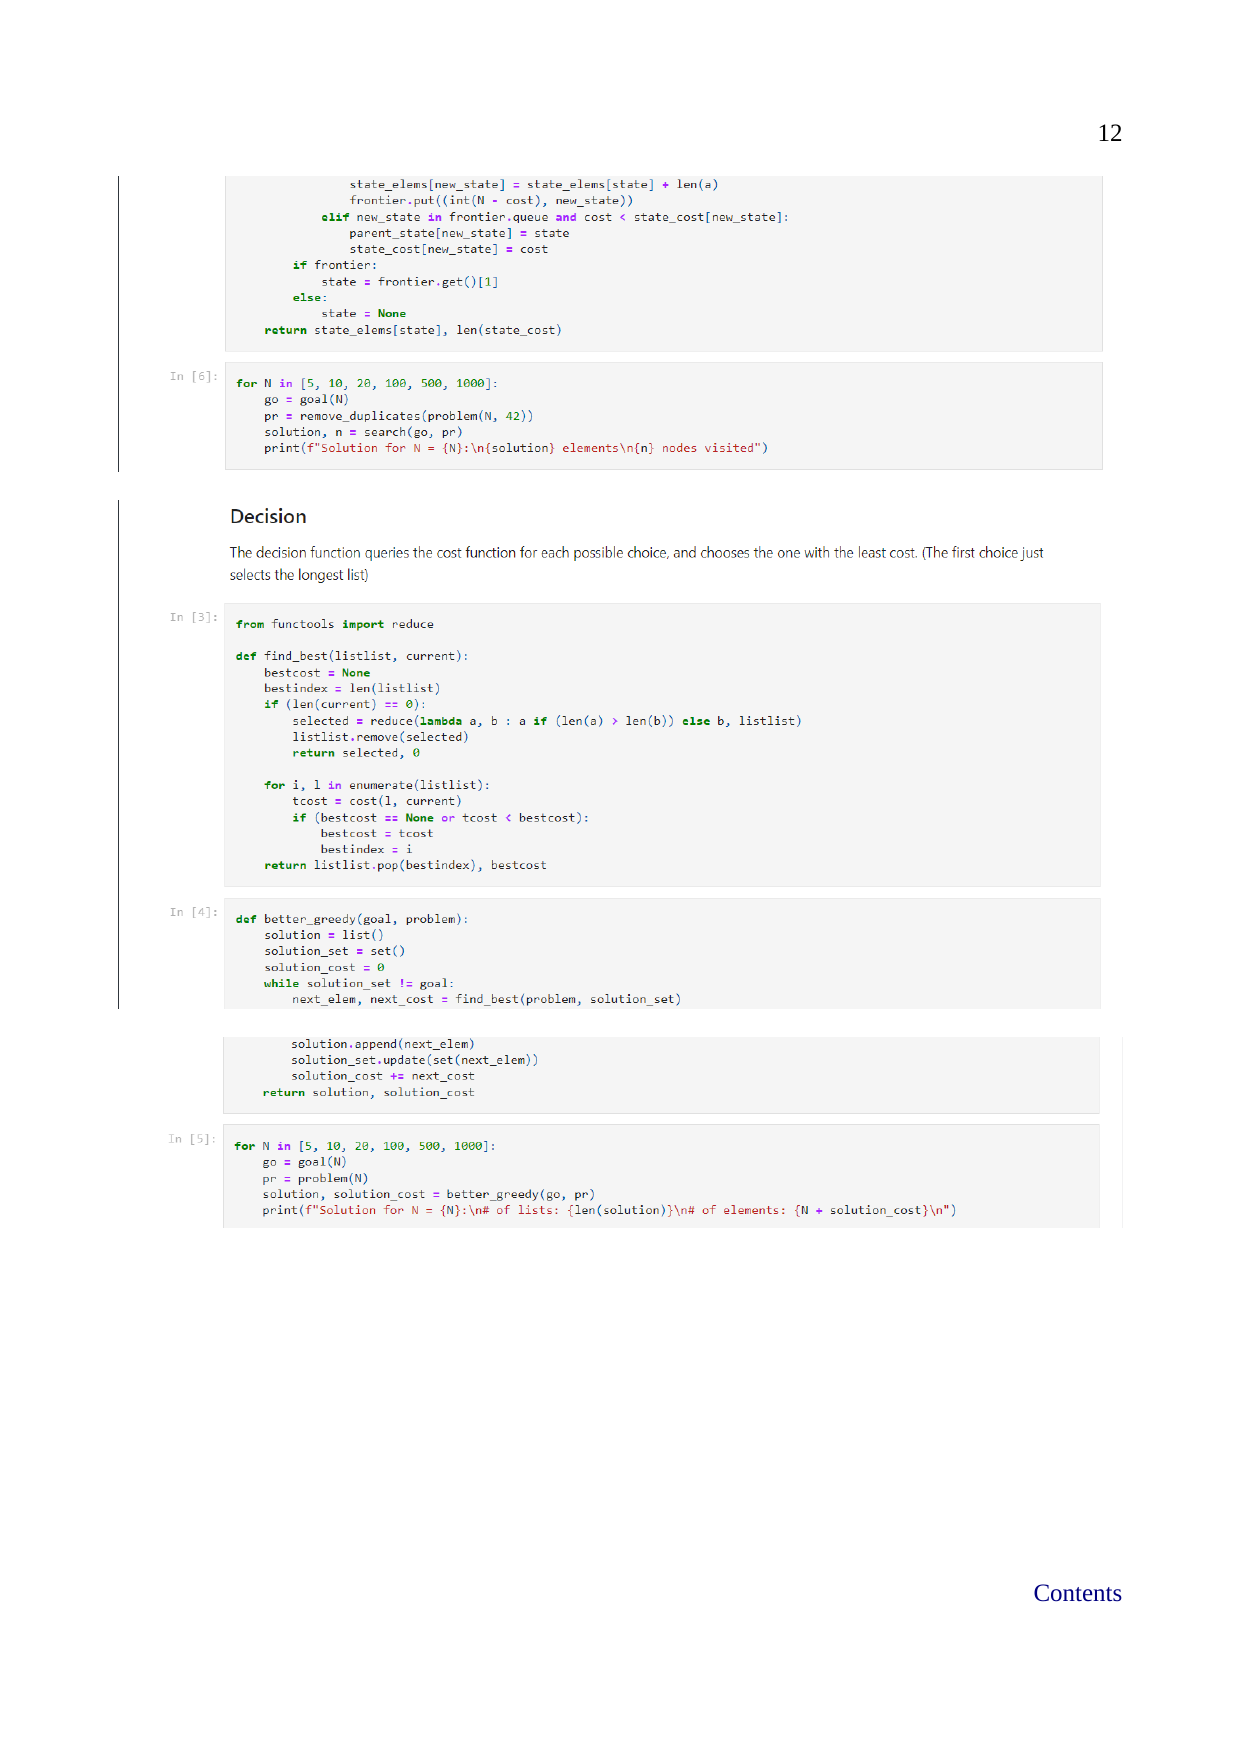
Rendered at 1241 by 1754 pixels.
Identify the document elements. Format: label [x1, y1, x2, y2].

picture [118, 500, 1123, 1009]
picture [118, 176, 1123, 472]
picture [118, 1037, 1123, 1228]
